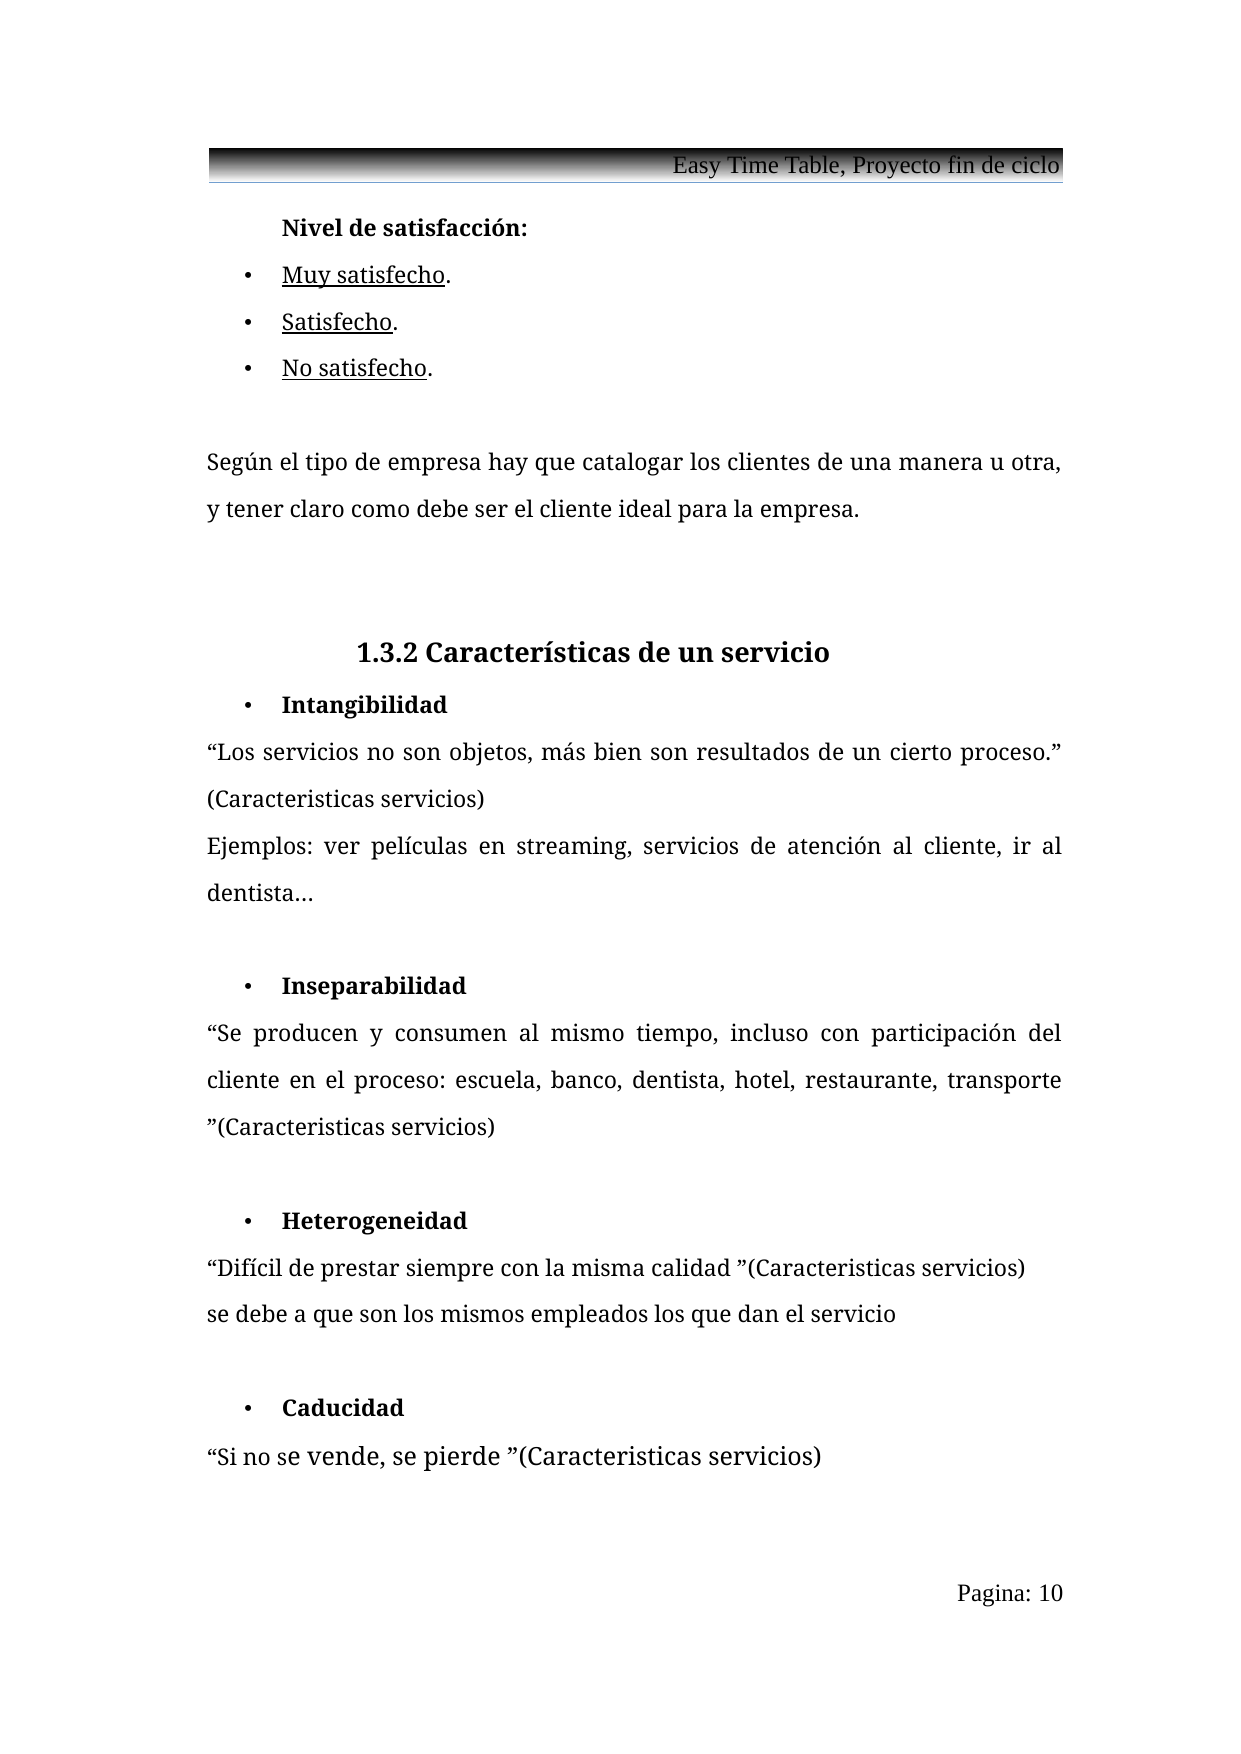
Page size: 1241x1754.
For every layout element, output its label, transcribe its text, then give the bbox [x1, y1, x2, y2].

text “Los servicios no son objetos, más bien son resultados de un cierto proceso.” (Caracteristicas servicios) [207, 736, 1063, 814]
text Según el tipo de empresa hay que catalogar los clientes de una manera u otra, y tener claro como debe ser el cliente ideal para la empresa. [207, 446, 1063, 524]
text “Difícil de prestar siempre con la misma calidad ”(Caracteristicas servicios) [207, 1251, 1063, 1283]
text “Si no se vende, se pierde ”(Caracteristicas servicios) [207, 1439, 1063, 1473]
list Caducidad [244, 1392, 1063, 1423]
text Ejemplos: ver películas en streaming, servicios de atención al cliente, ir al dentista… [207, 829, 1063, 908]
list No satisfecho. [244, 352, 1063, 384]
list Satisfecho. [244, 306, 1063, 337]
text Nivel de satisfacción: [207, 212, 1063, 243]
text se debe a que son los mismos empleados los que dan el servicio [207, 1298, 1063, 1329]
list Muy satisfecho. [244, 259, 1063, 290]
text “Se producen y consumen al mismo tiempo, incluso con participación del cliente en el proceso: escuela, banco, dentista, hotel, restaurante, transporte ”(Caracteristicas servicios) [207, 1017, 1063, 1142]
list Intangibilidad [244, 689, 1063, 720]
text 1.3.2 Características de un servicio [207, 634, 1063, 671]
list Heterogeneidad [244, 1204, 1063, 1236]
list Inseparabilidad [244, 970, 1063, 1001]
